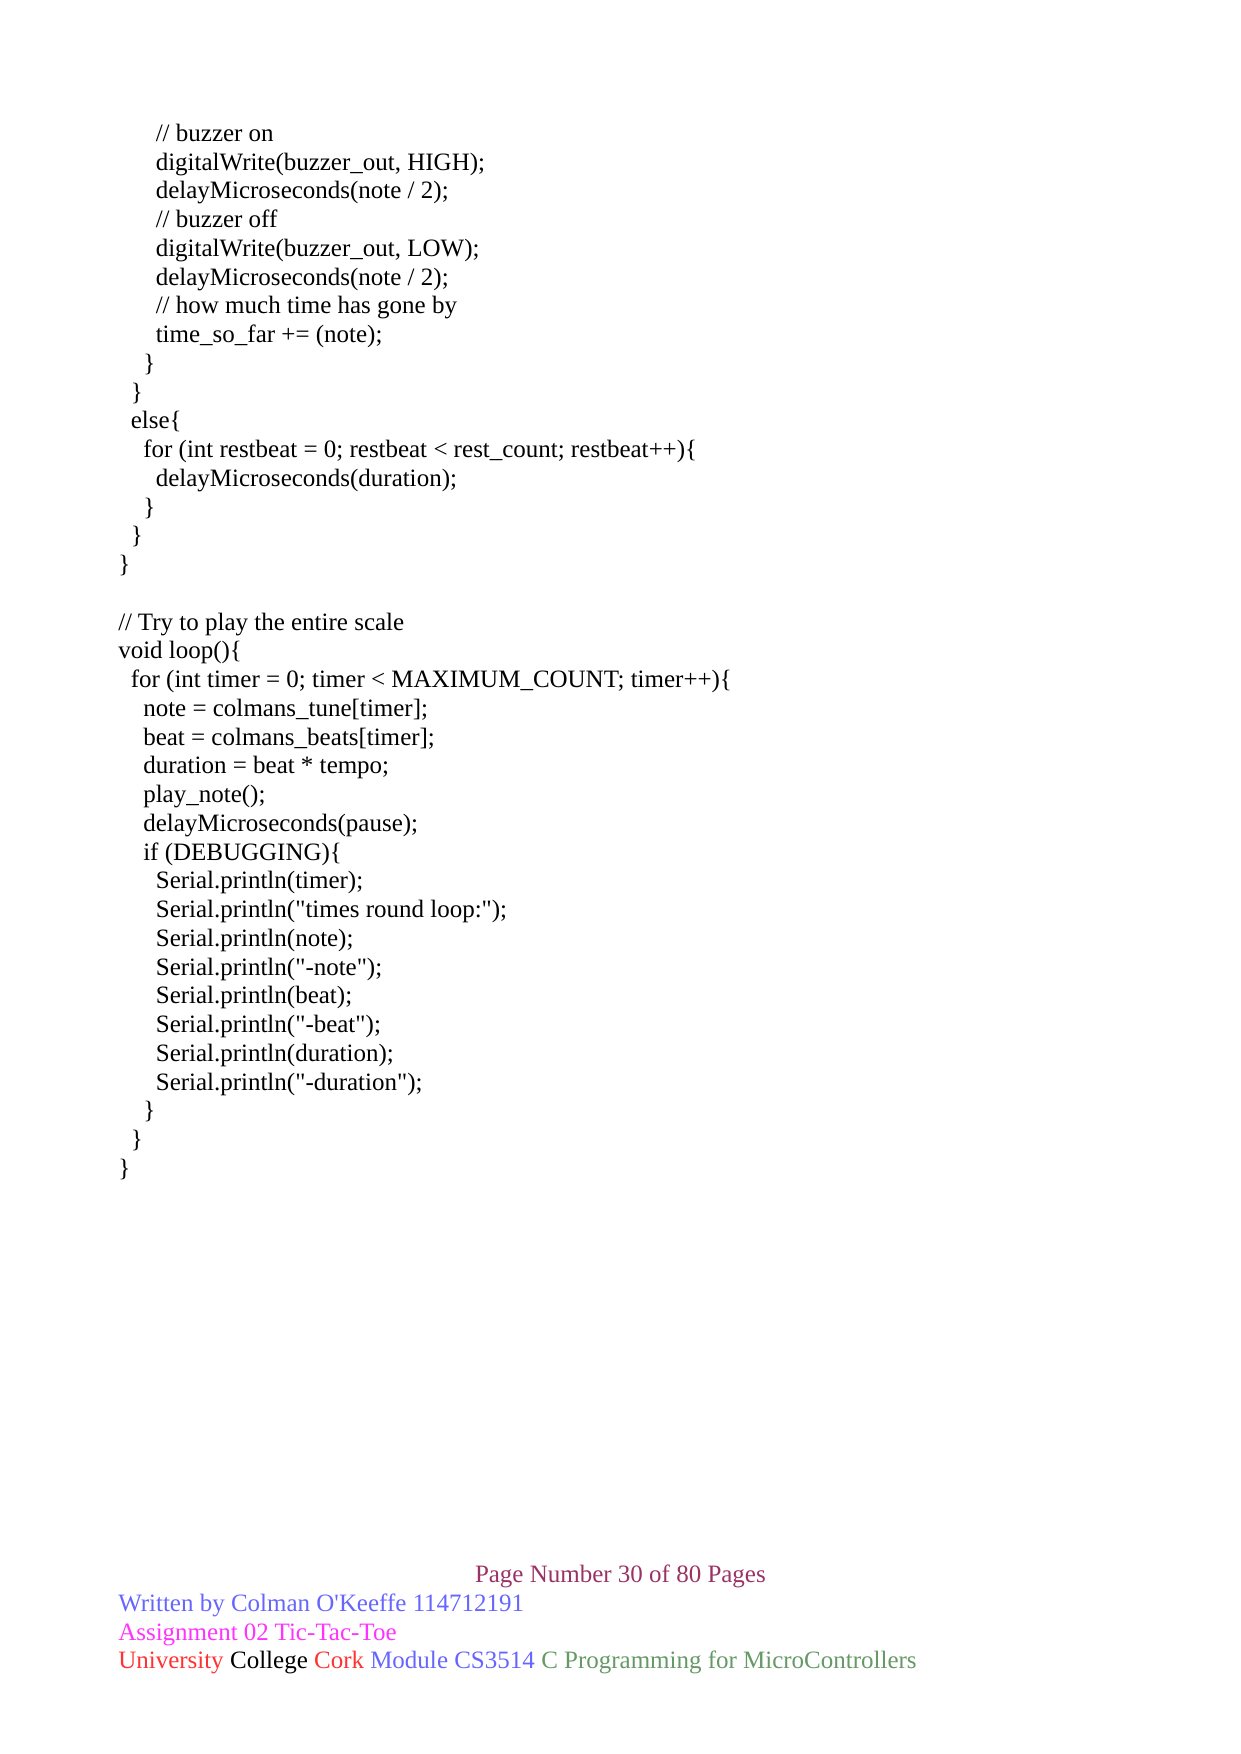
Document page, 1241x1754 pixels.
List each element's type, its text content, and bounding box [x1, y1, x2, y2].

text delayMicroseconds(note / 2); [118, 176, 1122, 204]
text else{ [118, 406, 1122, 434]
text // Try to play the entire scale [118, 607, 1122, 636]
text Serial.println("-duration"); [118, 1067, 1122, 1096]
text Serial.println(beat); [118, 981, 1122, 1009]
text } [118, 521, 1122, 549]
text } [118, 1124, 1122, 1153]
text note = colmans_tune[timer]; [118, 693, 1122, 722]
text } [118, 492, 1122, 521]
text for (int timer = 0; timer < MAXIMUM_COUNT; timer++){ [118, 664, 1122, 693]
text duration = beat * tempo; [118, 751, 1122, 779]
text for (int restbeat = 0; restbeat < rest_count; restbeat++){ [118, 434, 1122, 463]
text delayMicroseconds(pause); [118, 808, 1122, 837]
text delayMicroseconds(duration); [118, 463, 1122, 492]
text } [118, 1096, 1122, 1124]
text } [118, 377, 1122, 406]
text Serial.println("times round loop:"); [118, 894, 1122, 923]
text Serial.println(duration); [118, 1038, 1122, 1067]
text } [118, 1153, 1122, 1182]
text digitalWrite(buzzer_out, LOW); [118, 233, 1122, 262]
text } [118, 348, 1122, 377]
text // how much time has gone by [118, 291, 1122, 319]
text Serial.println("-note"); [118, 952, 1122, 981]
text Serial.println(timer); [118, 866, 1122, 894]
text digitalWrite(buzzer_out, HIGH); [118, 147, 1122, 176]
text if (DEBUGGING){ [118, 837, 1122, 866]
text void loop(){ [118, 636, 1122, 664]
text Serial.println("-beat"); [118, 1009, 1122, 1038]
text play_note(); [118, 779, 1122, 808]
text // buzzer off [118, 204, 1122, 233]
text } [118, 549, 1122, 578]
text // buzzer on [118, 118, 1122, 147]
text Serial.println(note); [118, 923, 1122, 952]
text time_so_far += (note); [118, 319, 1122, 348]
text delayMicroseconds(note / 2); [118, 262, 1122, 291]
text beat = colmans_beats[timer]; [118, 722, 1122, 751]
